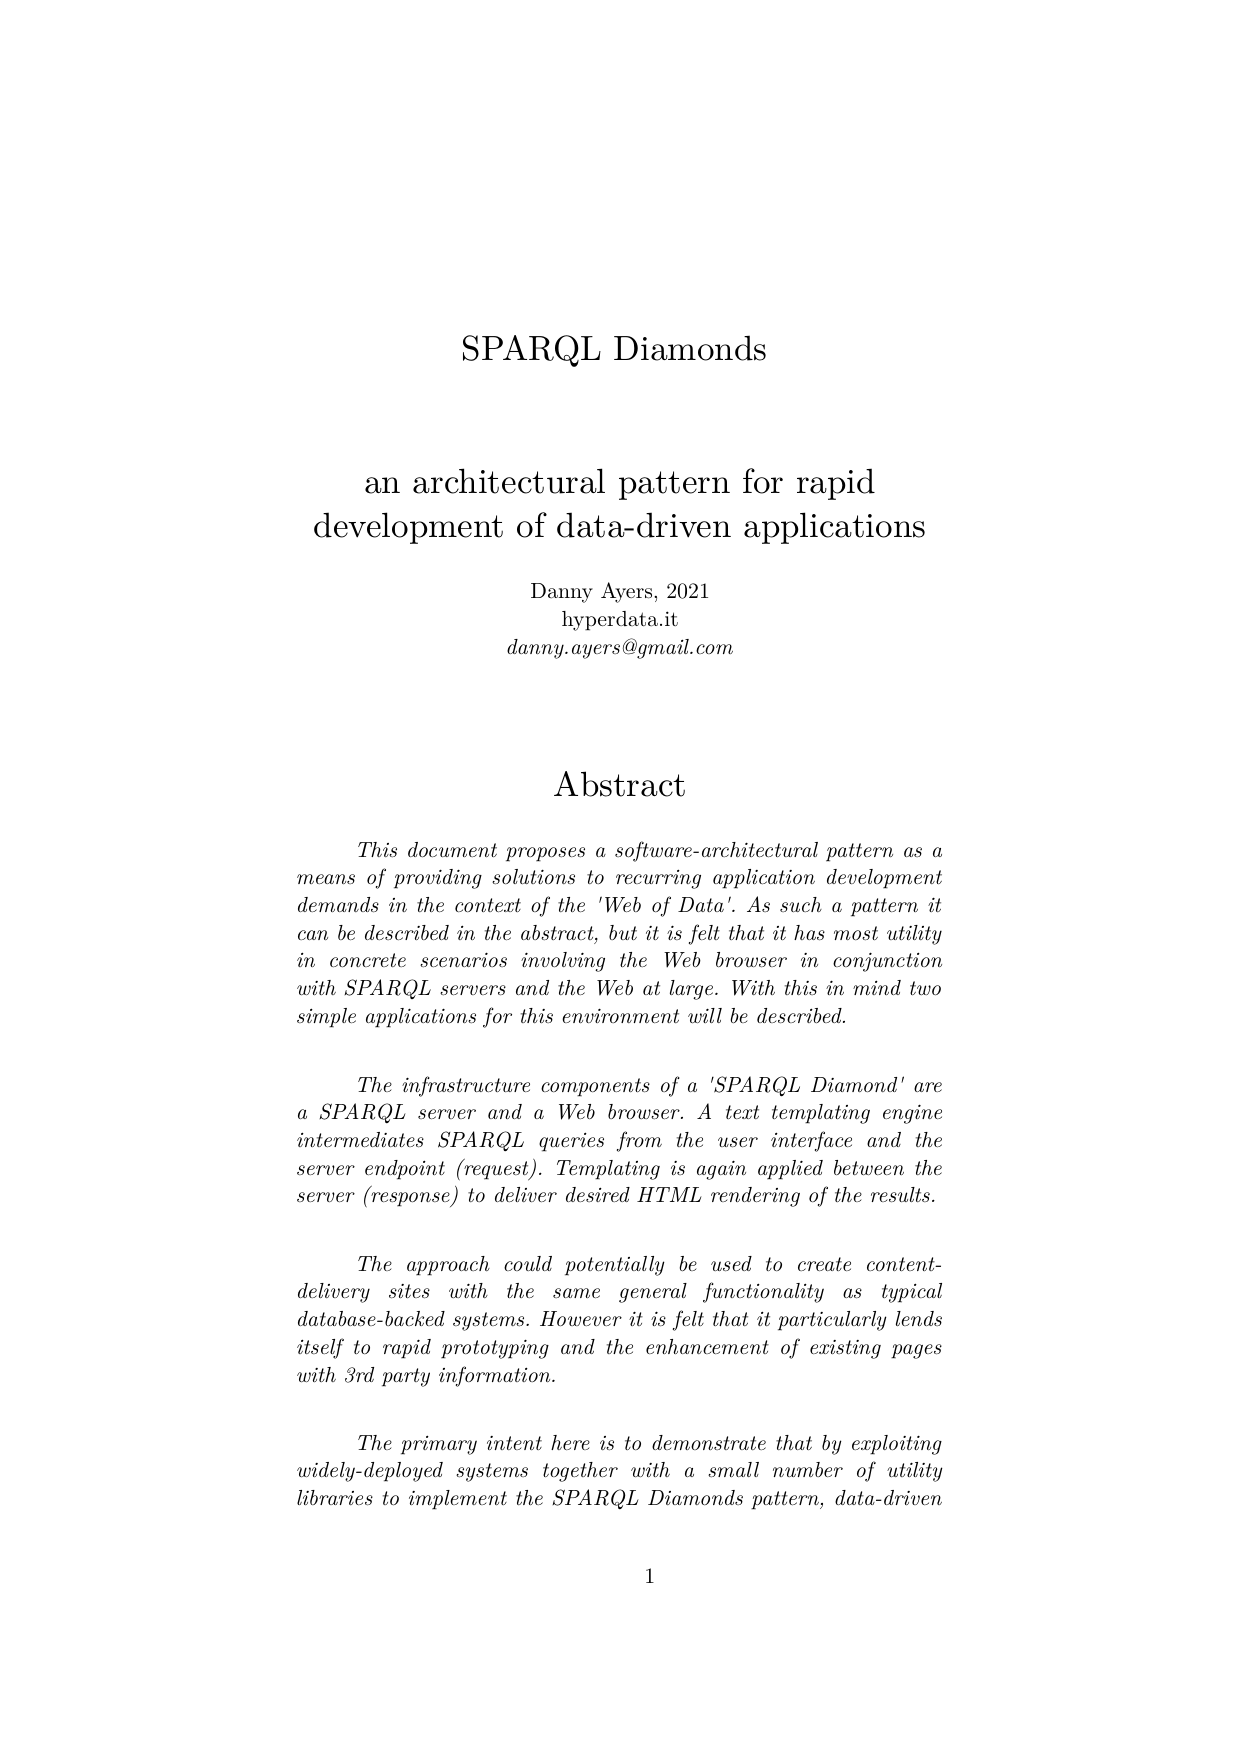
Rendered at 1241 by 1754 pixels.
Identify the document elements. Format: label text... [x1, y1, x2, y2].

text The primary intent here is to demonstrate that by exploiting widely-deployed systems together with a small number of utility libraries to implement the SPARQL Diamonds pattern, data-driven [295, 1428, 945, 1512]
text The approach could potentially be used to create content-delivery sites with the same general functionality as typical database-backed systems. However it is felt that it particularly lends itself to rapid prototyping and the enhancement of existing pages with 3rd party information. [295, 1249, 945, 1388]
text The infrastructure components of a 'SPARQL Diamond' are a SPARQL server and a Web browser. A text templating engine intermediates SPARQL queries from the user interface and the server endpoint (request). Templating is again applied between the server (response) to deliver desired HTML rendering of the results. [295, 1070, 945, 1209]
text danny.ayers@gmail.com [366, 632, 874, 660]
text hyperdata.it [366, 604, 874, 632]
text Danny Ayers, 2021 [366, 577, 874, 604]
subtitle an architectural pattern for rapid development of data-driven applications [289, 458, 951, 547]
text This document proposes a software-architectural pattern as a means of providing solutions to recurring application development demands in the context of the 'Web of Data'. As such a pattern it can be described in the abstract, but it is felt that it has most utility in concrete scenarios involving the Web browser in conjunction with SPARQL servers and the Web at large. With this in mind two simple applications for this environment will be described. [295, 835, 945, 1030]
subtitle Abstract [289, 761, 951, 805]
subtitle SPARQL Diamonds [289, 325, 951, 369]
